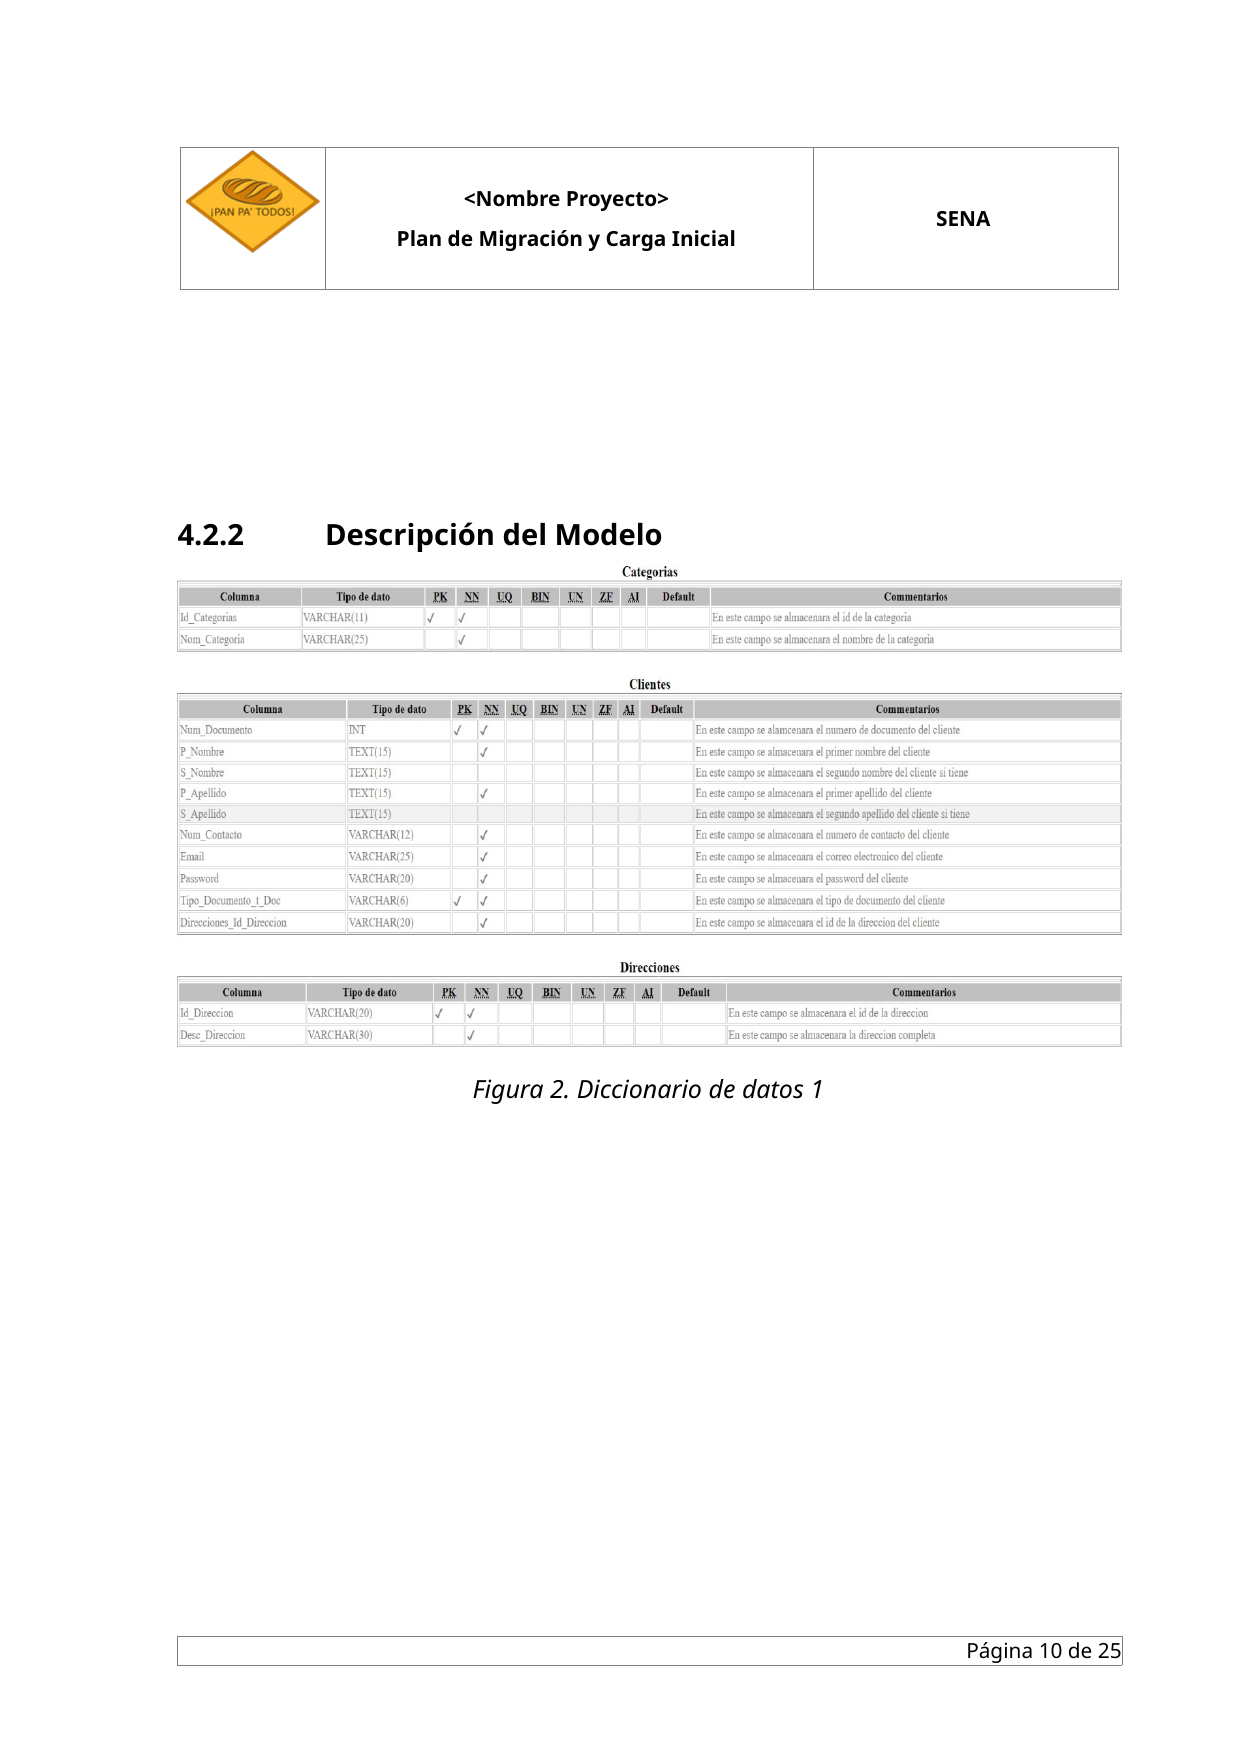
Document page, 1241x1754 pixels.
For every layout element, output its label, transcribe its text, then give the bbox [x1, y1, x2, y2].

text Figura 2. Diccionario de datos 1 [177, 1071, 1122, 1105]
subtitle Descripción del Modelo [177, 514, 1122, 554]
